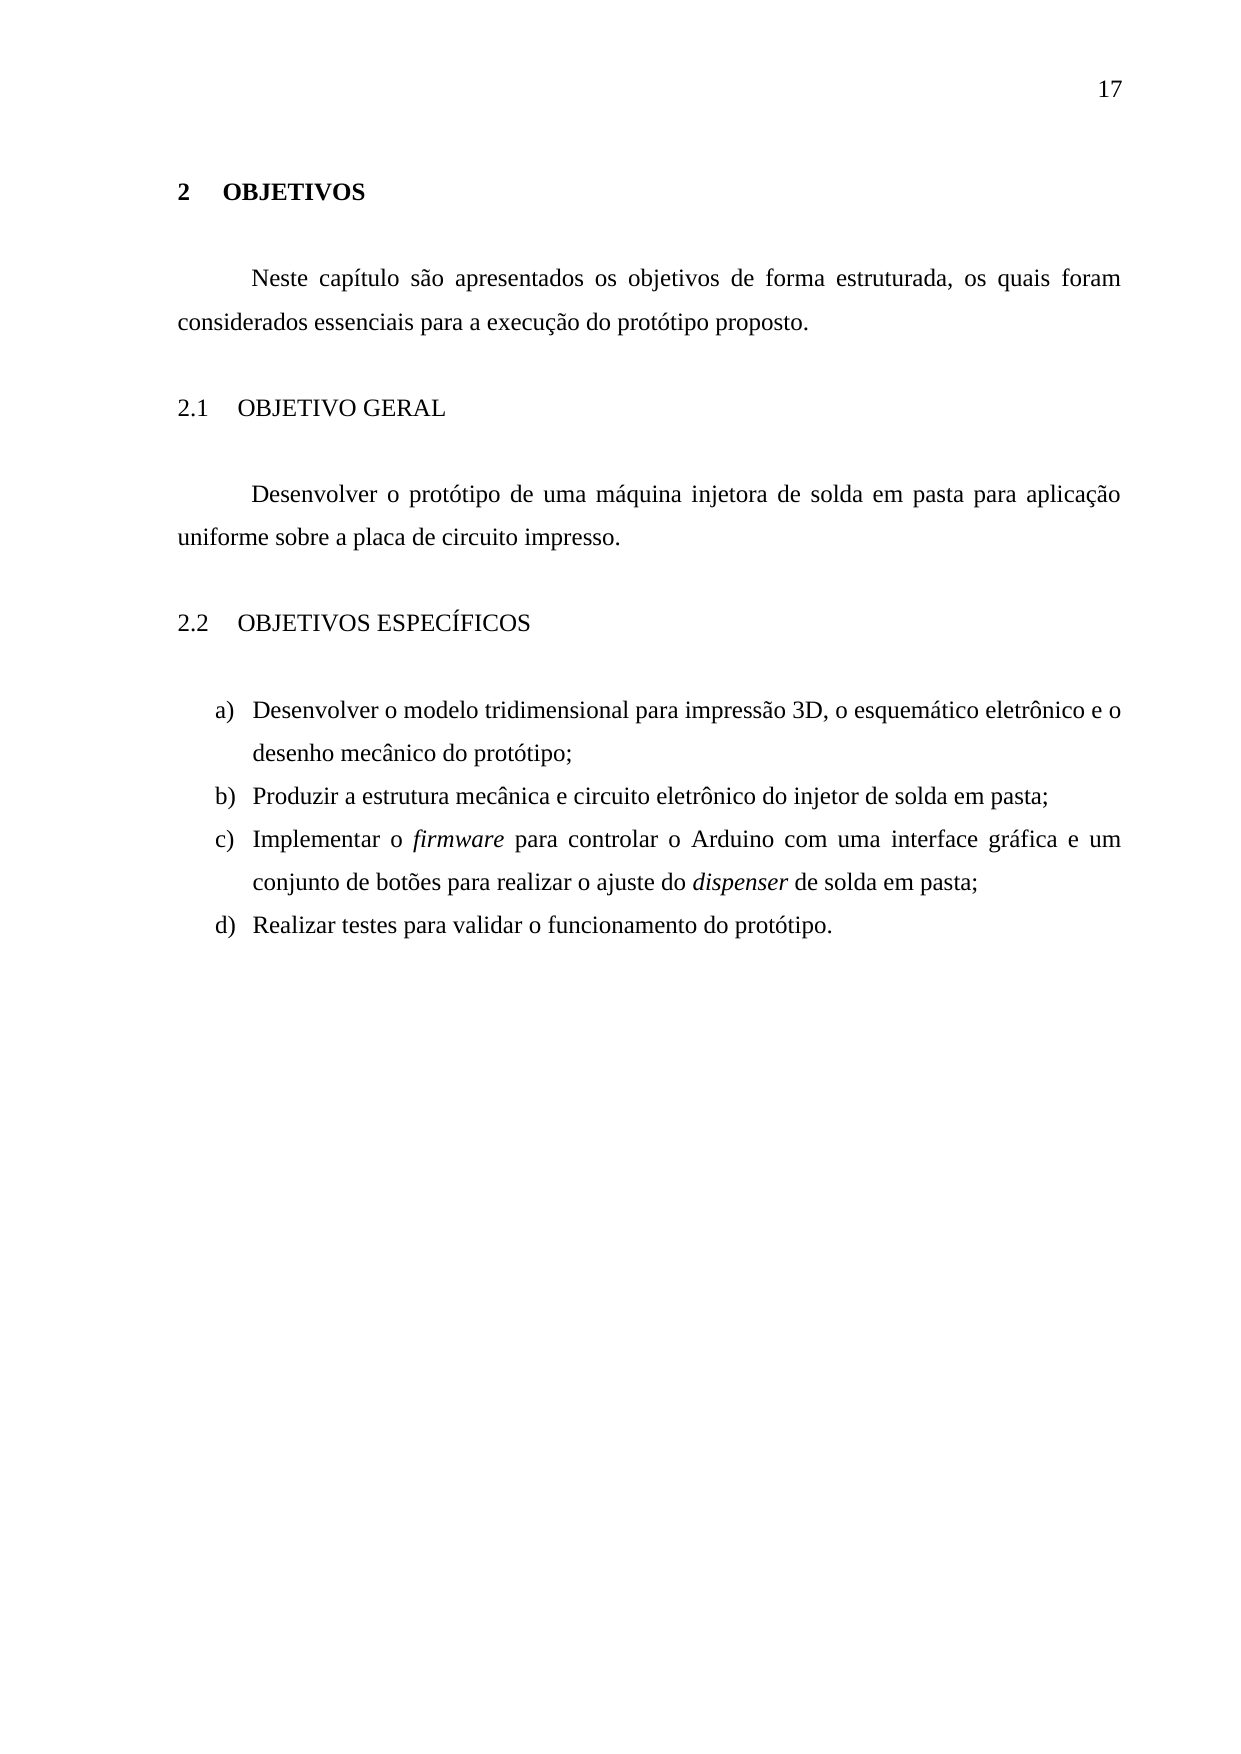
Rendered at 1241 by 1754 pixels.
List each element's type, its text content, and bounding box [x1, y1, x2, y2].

list Produzir a estrutura mecânica e circuito eletrônico do injetor de solda em pasta; [215, 781, 1122, 810]
text Desenvolver o protótipo de uma máquina injetora de solda em pasta para aplicação uniforme sobre a placa de circuito impresso. [177, 479, 1122, 551]
subtitle OBJETIVOS [177, 177, 1122, 206]
list Realizar testes para validar o funcionamento do protótipo. [215, 910, 1122, 939]
subtitle OBJETIVO GERAL [177, 393, 1122, 422]
subtitle OBJETIVOS ESPECÍFICOS [177, 608, 1122, 637]
list Desenvolver o modelo tridimensional para impressão 3D, o esquemático eletrônico e o desenho mecânico do protótipo; [215, 695, 1122, 767]
text Neste capítulo são apresentados os objetivos de forma estruturada, os quais foram considerados essenciais para a execução do protótipo proposto. [177, 263, 1122, 335]
list Implementar o firmware para controlar o Arduino com uma interface gráfica e um conjunto de botões para realizar o ajuste do dispenser de solda em pasta; [215, 824, 1122, 896]
